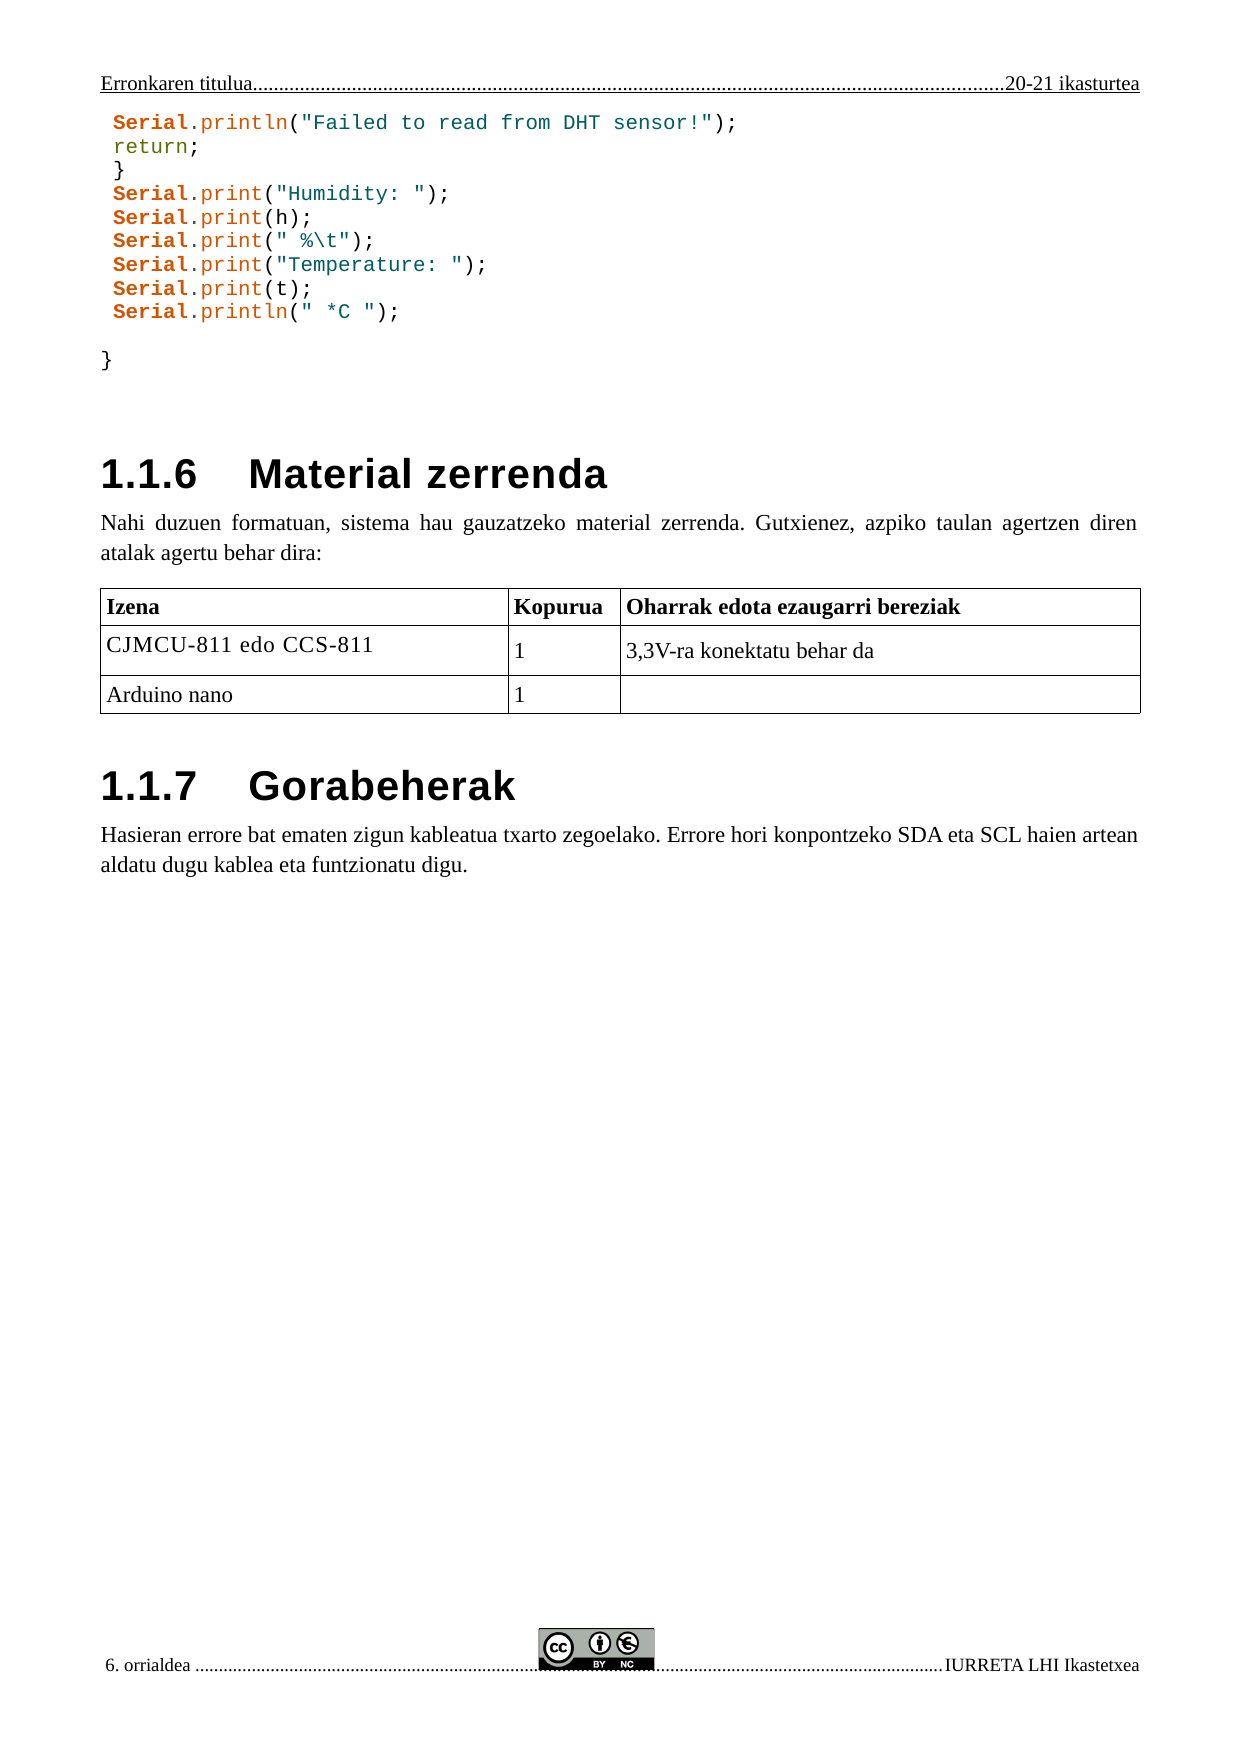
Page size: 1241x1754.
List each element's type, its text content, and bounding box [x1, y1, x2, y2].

text } [100, 348, 1140, 372]
table_cell 3,3V-ra konektatu behar da [621, 626, 1140, 675]
table_cell 1 [509, 676, 620, 713]
text Hasieran errore bat ematen zigun kableatua txarto zegoelako. Errore hori konpontzeko SDA eta SCL haien artean aldatu dugu kablea eta funtzionatu digu. [100, 821, 1140, 877]
table_header Kopurua [509, 589, 620, 625]
text Serial.print(t); [100, 278, 1140, 301]
subtitle Material zerrenda [100, 449, 1140, 497]
table_cell CJMCU-811 edo CCS-811 [101, 626, 508, 675]
text Serial.print(" %\t"); [100, 230, 1140, 254]
text Serial.print("Temperature: "); [100, 254, 1140, 278]
table_header Oharrak edota ezaugarri bereziak [621, 589, 1140, 625]
table_header Izena [101, 589, 508, 625]
text } [100, 159, 1140, 183]
table_cell 1 [509, 626, 620, 675]
text Serial.println(" *C "); [100, 301, 1140, 325]
text Serial.print(h); [100, 207, 1140, 230]
table_cell Arduino nano [101, 676, 508, 713]
picture [538, 1628, 655, 1670]
text Nahi duzuen formatuan, sistema hau gauzatzeko material zerrenda. Gutxienez, azpiko taulan agertzen diren atalak agertu behar dira: [100, 509, 1140, 566]
text Serial.print("Humidity: "); [100, 183, 1140, 207]
text return; [100, 136, 1140, 159]
table_cell [621, 676, 1140, 713]
text Serial.println("Failed to read from DHT sensor!"); [100, 112, 1140, 136]
subtitle Gorabeherak [100, 761, 1140, 809]
